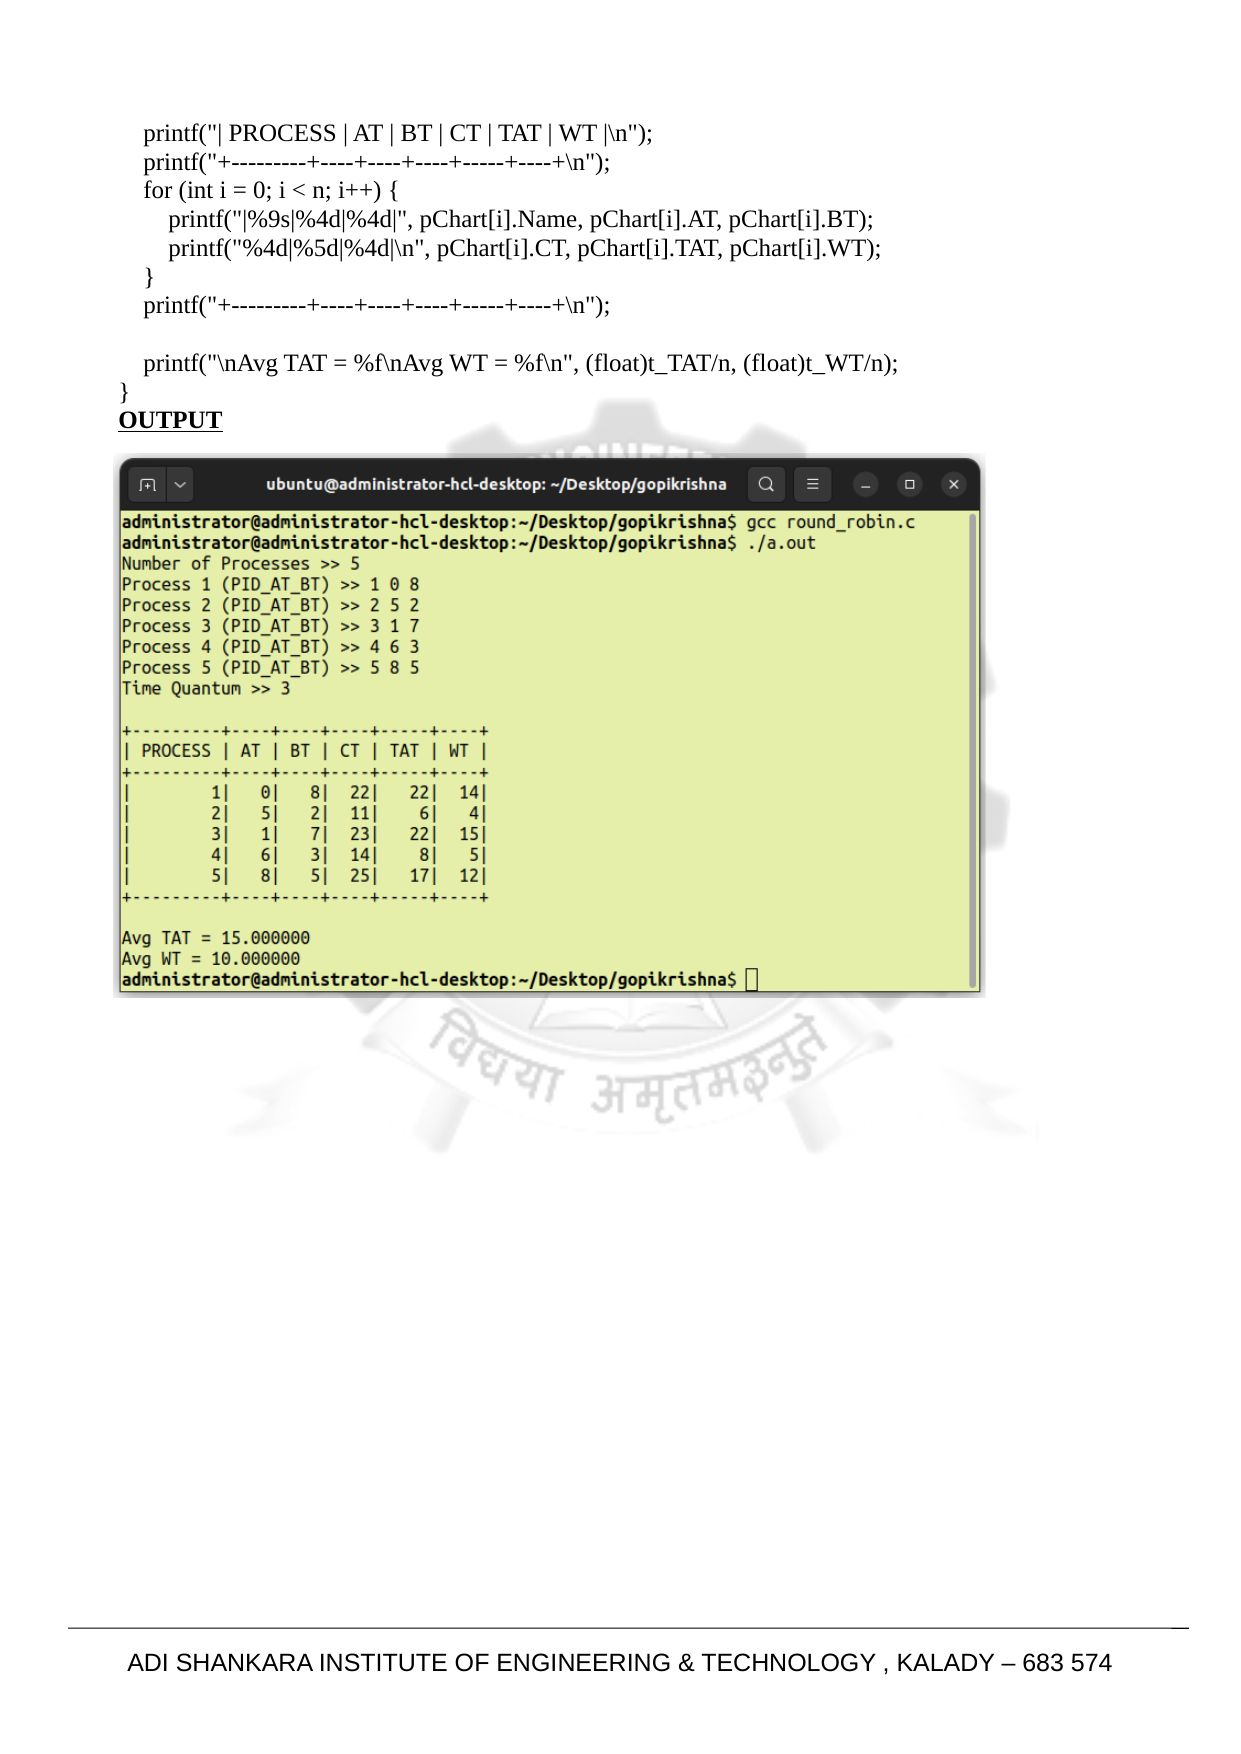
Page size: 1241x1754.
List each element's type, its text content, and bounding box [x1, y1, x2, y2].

text printf("| PROCESS | AT | BT | CT | TAT | WT |\n"); [118, 118, 1122, 147]
text } [118, 262, 1122, 291]
text printf("+---------+----+----+----+-----+----+\n"); [118, 291, 1122, 319]
picture [113, 453, 986, 998]
text printf("|%9s|%4d|%4d|", pChart[i].Name, pChart[i].AT, pChart[i].BT); [118, 204, 1122, 233]
text for (int i = 0; i < n; i++) { [118, 176, 1122, 204]
text printf("\nAvg TAT = %f\nAvg WT = %f\n", (float)t_TAT/n, (float)t_WT/n); [118, 348, 1122, 377]
text printf("%4d|%5d|%4d|\n", pChart[i].CT, pChart[i].TAT, pChart[i].WT); [118, 233, 1122, 262]
text OUTPUT [118, 406, 1122, 434]
text } [118, 377, 1122, 406]
text printf("+---------+----+----+----+-----+----+\n"); [118, 147, 1122, 176]
